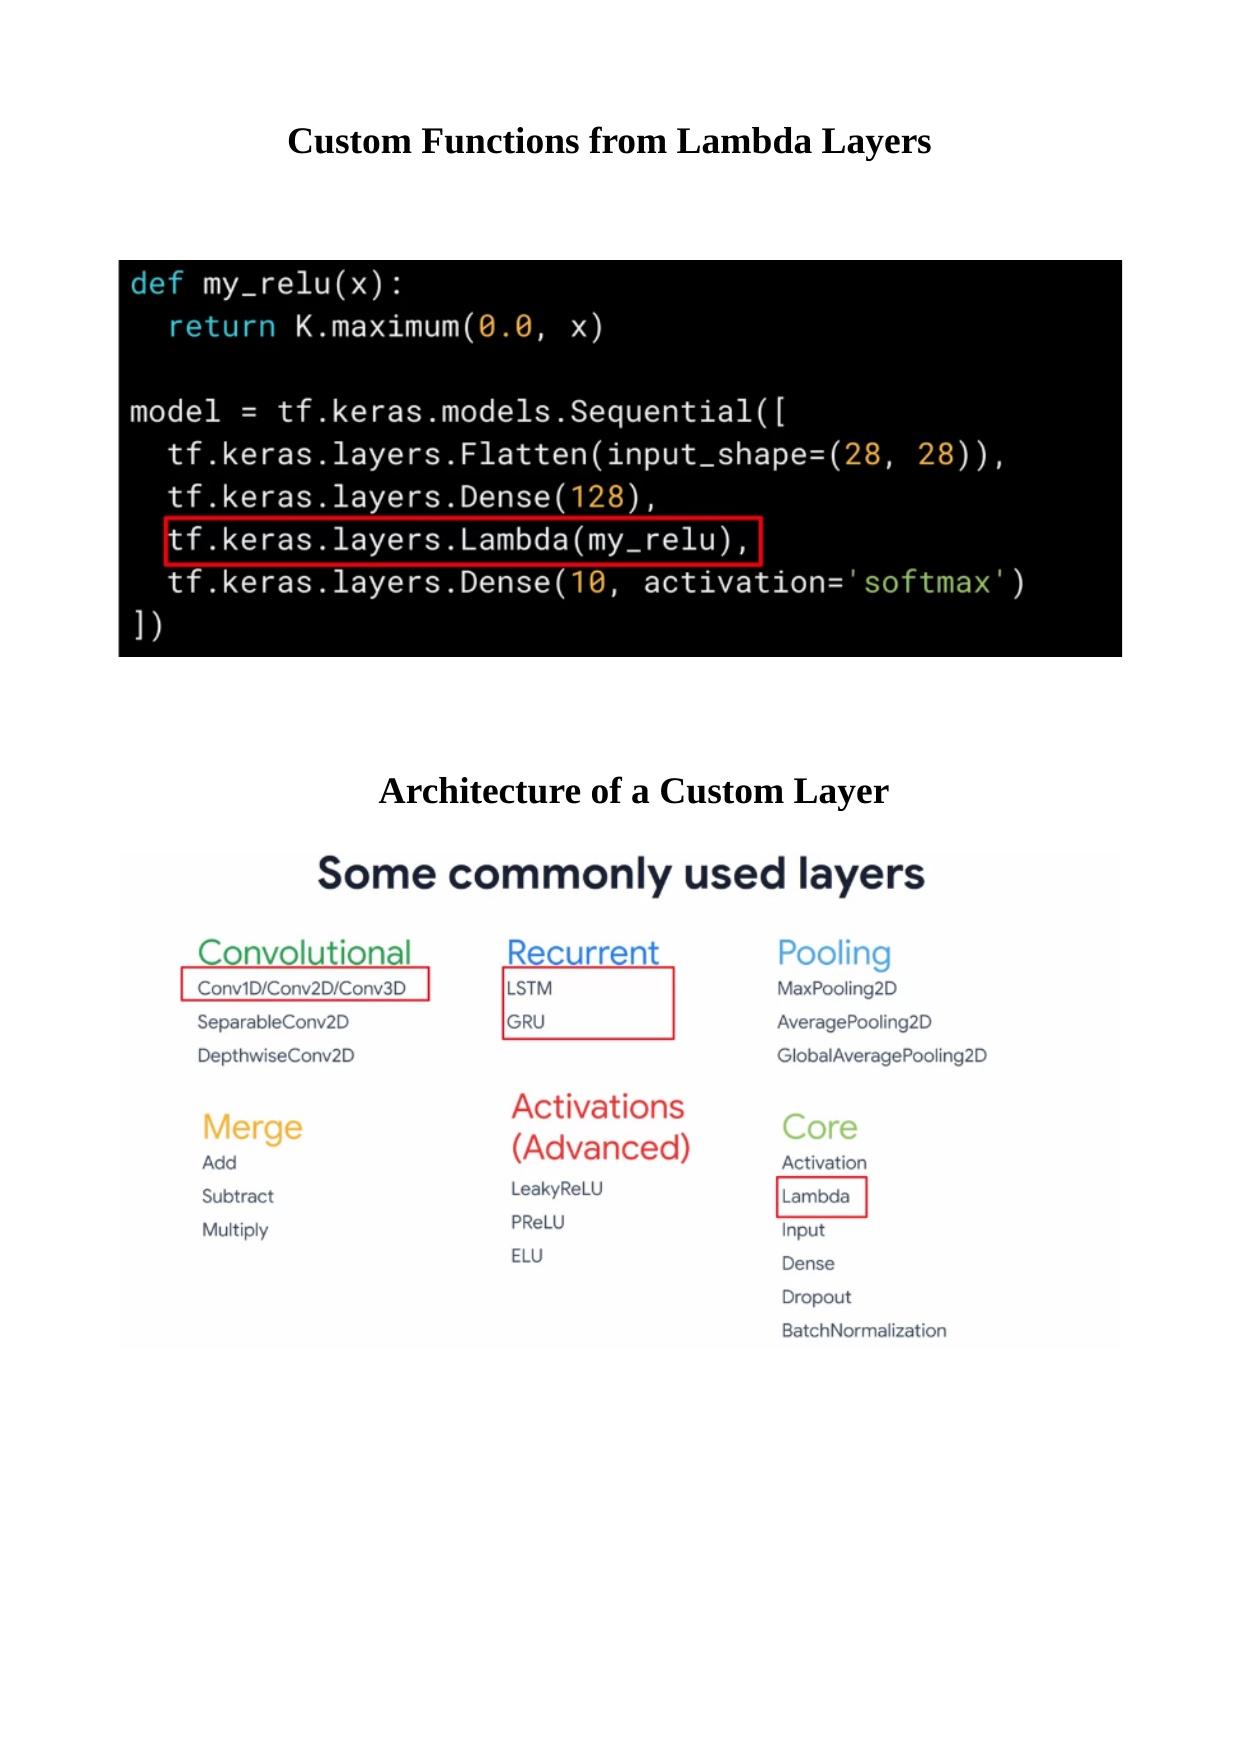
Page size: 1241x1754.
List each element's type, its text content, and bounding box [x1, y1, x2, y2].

picture [118, 260, 1123, 657]
picture [118, 852, 1123, 1349]
subtitle Custom Functions from Lambda Layers [118, 118, 1122, 161]
subtitle Architecture of a Custom Layer [118, 768, 1122, 811]
